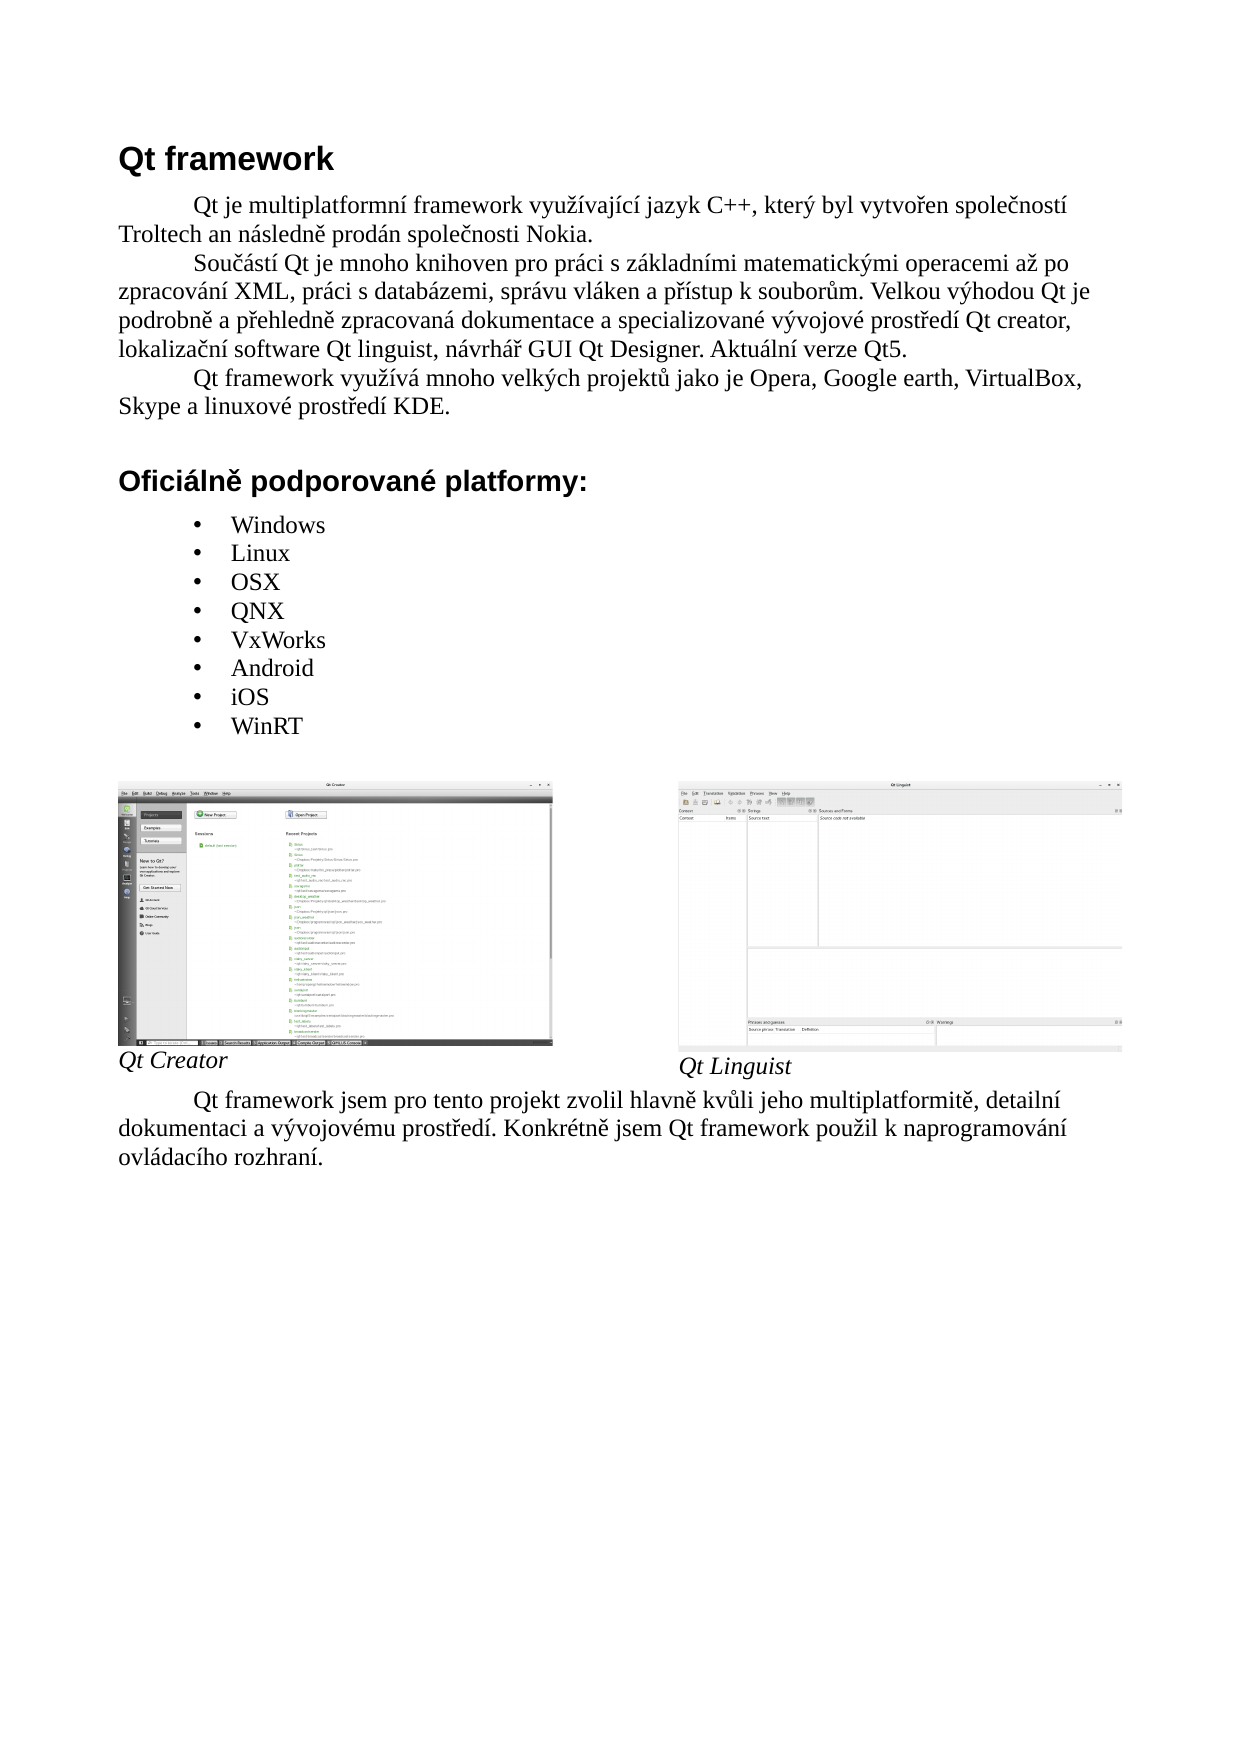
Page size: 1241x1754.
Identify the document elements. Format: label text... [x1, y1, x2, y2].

picture [118, 781, 553, 1046]
list OSX [193, 567, 1122, 596]
subtitle Qt framework [118, 139, 1122, 178]
picture [678, 781, 1123, 1052]
subtitle Oficiálně podporované platformy: [118, 463, 1122, 497]
list Windows [193, 510, 1122, 538]
text Qt Linguist [678, 1052, 1122, 1080]
list VxWorks [193, 625, 1122, 653]
text Qt Creator [118, 1046, 553, 1074]
list WinRT [193, 711, 1122, 740]
list Android [193, 653, 1122, 682]
text Qt framework jsem pro tento projekt zvolil hlavně kvůli jeho multiplatformitě, detailní dokumentaci a vývojovému prostředí. Konkrétně jsem Qt framework použil k naprogramování ovládacího rozhraní. [118, 1085, 1122, 1171]
text Součástí Qt je mnoho knihoven pro práci s základními matematickými operacemi až po zpracování XML, práci s databázemi, správu vláken a přístup k souborům. Velkou výhodou Qt je podrobně a přehledně zpracovaná dokumentace a specializované vývojové prostředí Qt creator, lokalizační software Qt linguist, návrhář GUI Qt Designer. Aktuální verze Qt5. [118, 248, 1122, 363]
text Qt je multiplatformní framework využívající jazyk C++, který byl vytvořen společností Troltech an následně prodán společnosti Nokia. [118, 190, 1122, 248]
list Linux [193, 538, 1122, 567]
text Qt framework využívá mnoho velkých projektů jako je Opera, Google earth, VirtualBox, Skype a linuxové prostředí KDE. [118, 363, 1122, 420]
list iOS [193, 682, 1122, 711]
list QNX [193, 596, 1122, 625]
